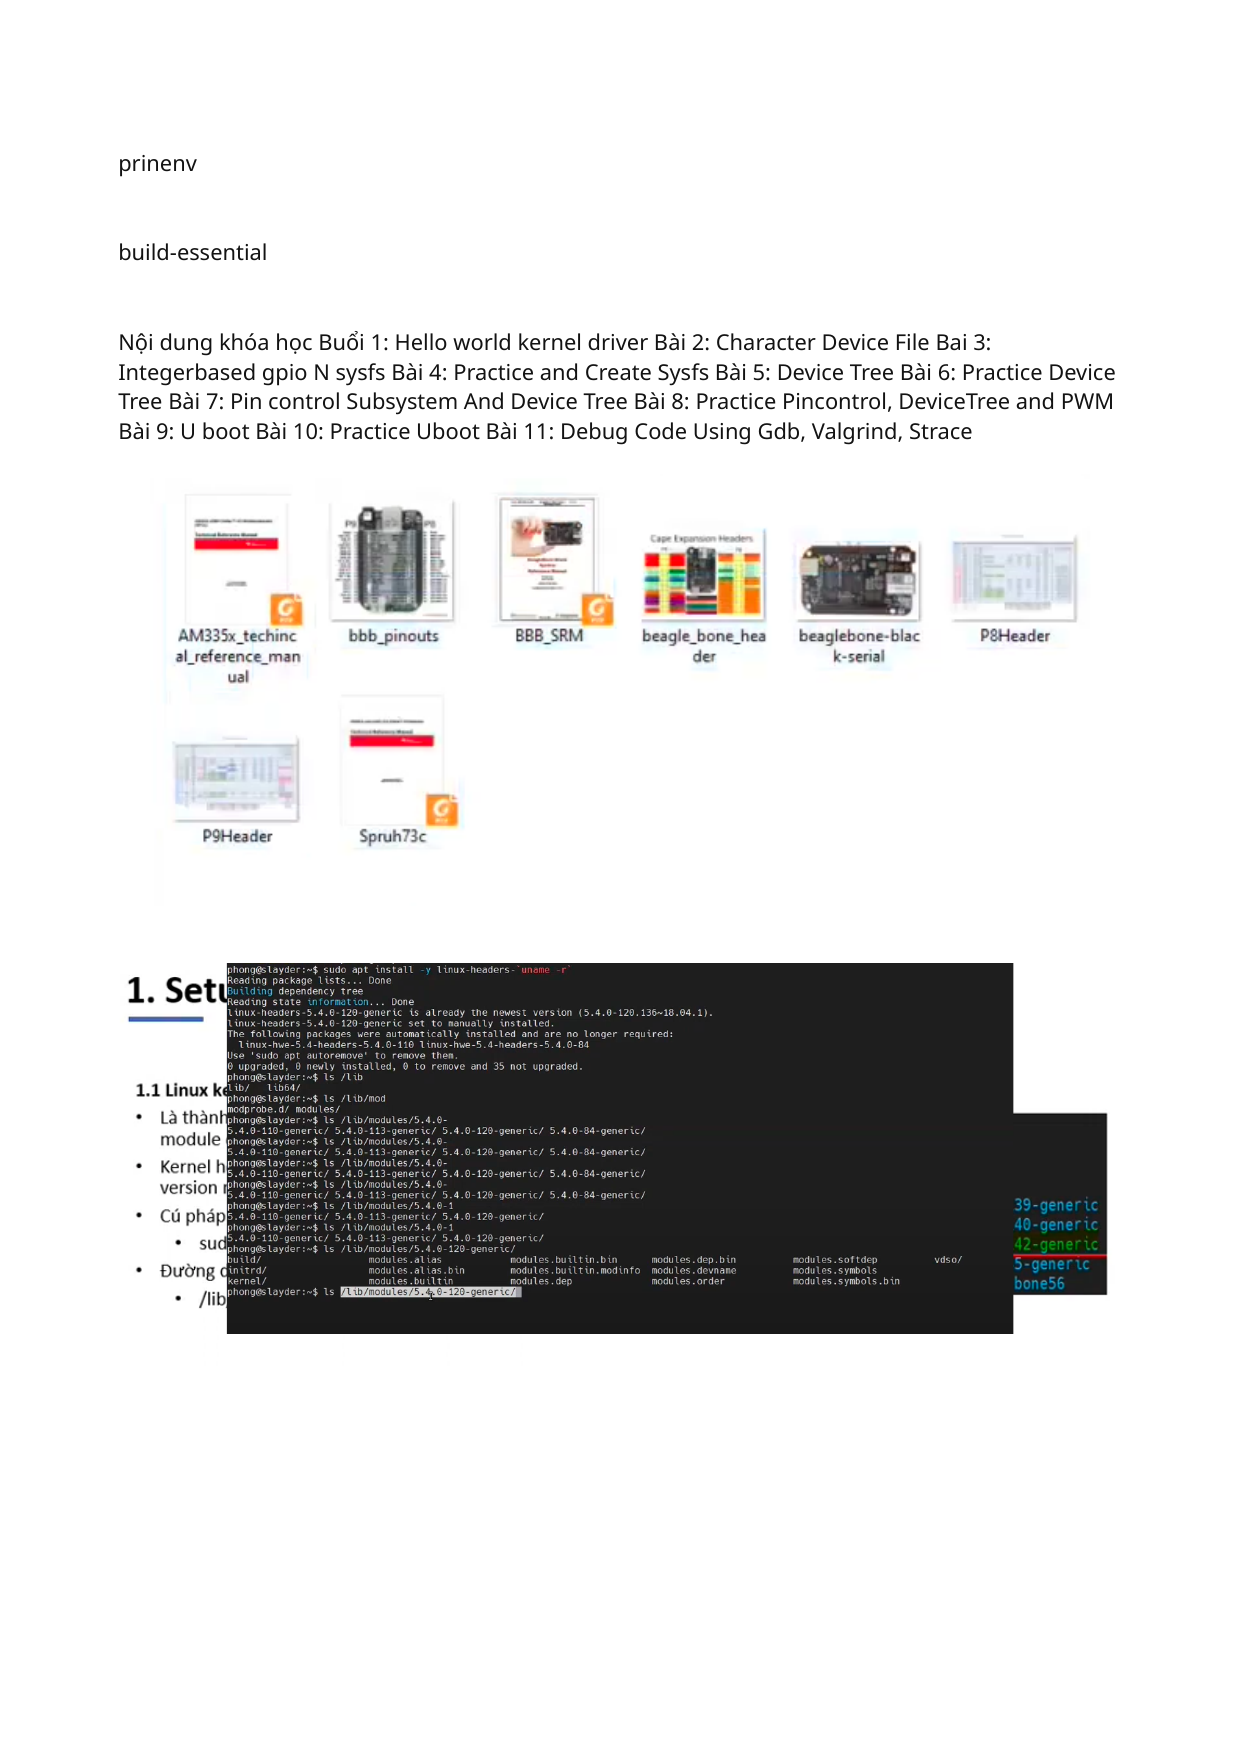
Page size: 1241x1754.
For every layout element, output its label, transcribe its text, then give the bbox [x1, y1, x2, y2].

picture [118, 963, 1123, 1370]
text prinenv [118, 148, 1122, 178]
text Nội dung khóa học Buổi 1: Hello world kernel driver Bài 2: Character Device File Bai 3: Integerbased gpio N sysfs Bài 4: Practice and Create Sysfs Bài 5: Device Tree Bài 6: Practice Device Tree Bài 7: Pin control Subsystem And Device Tree Bài 8: Practice Pincontrol, DeviceTree and PWM Bài 9: U boot Bài 10: Practice Uboot Bài 11: Debug Code Using Gdb, Valgrind, Strace [118, 327, 1122, 474]
picture [149, 474, 1091, 906]
text build-essential [118, 237, 1122, 267]
